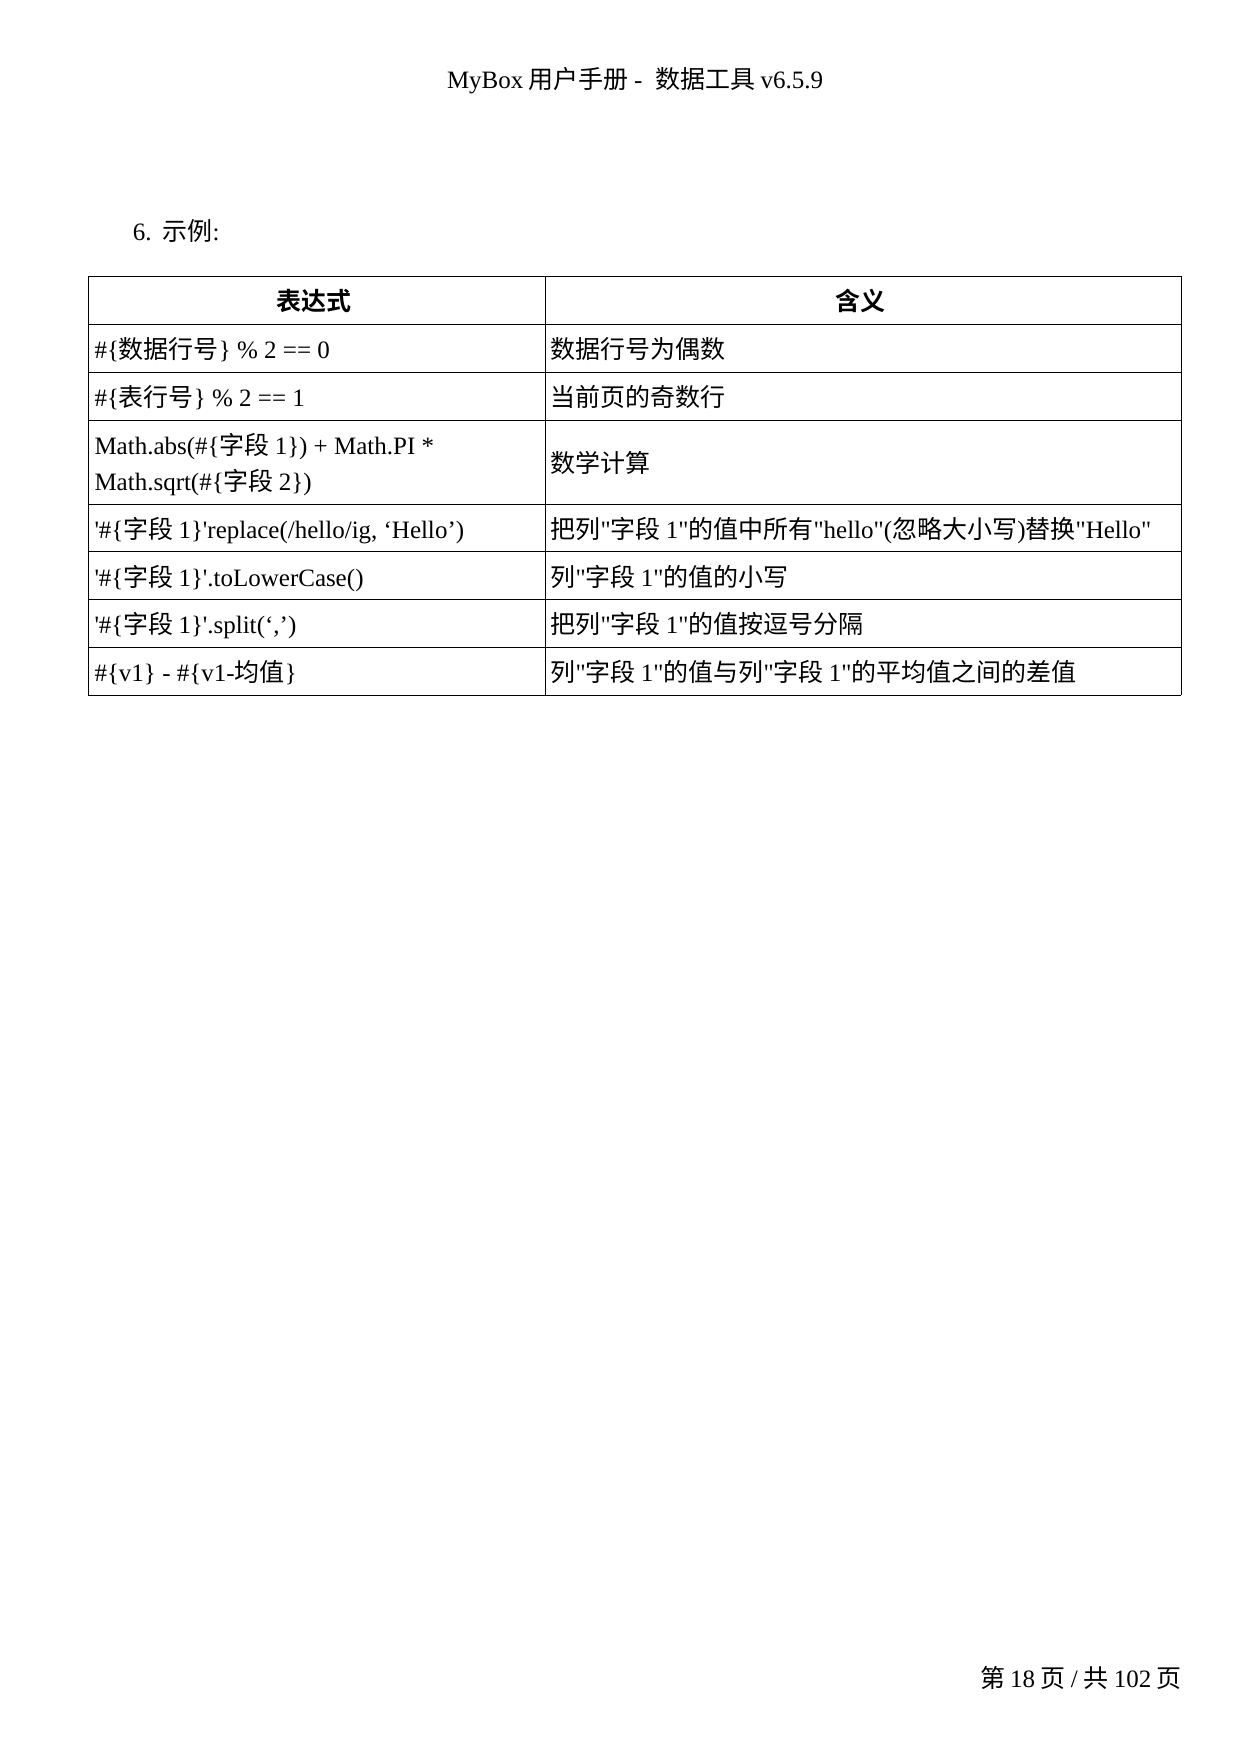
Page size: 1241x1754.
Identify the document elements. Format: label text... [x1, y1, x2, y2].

table_header 表达式 [89, 277, 545, 324]
table_cell #{数据行号} % 2 == 0 [89, 325, 545, 372]
table_header 含义 [546, 277, 1181, 324]
table_cell 列"字段1"的值与列"字段1"的平均值之间的差值 [546, 648, 1181, 695]
table_cell 当前页的奇数行 [546, 373, 1181, 419]
table_cell 列"字段1"的值的小写 [546, 552, 1181, 599]
table_cell '#{字段1}'.split(‘,’) [89, 600, 545, 647]
table_cell 把列"字段1"的值按逗号分隔 [546, 600, 1181, 647]
table_cell 把列"字段1"的值中所有"hello"(忽略大小写)替换"Hello" [546, 505, 1181, 551]
table_cell #{v1} - #{v1-均值} [89, 648, 545, 695]
table_cell 数学计算 [546, 421, 1181, 503]
table_cell '#{字段1}'.toLowerCase() [89, 552, 545, 599]
list 示例: [133, 211, 1181, 247]
table_cell 数据行号为偶数 [546, 325, 1181, 372]
table_cell #{表行号} % 2 == 1 [89, 373, 545, 419]
table_cell Math.abs(#{字段1}) + Math.PI * Math.sqrt(#{字段2}) [89, 421, 545, 503]
table_cell '#{字段1}'replace(/hello/ig, ‘Hello’) [89, 505, 545, 551]
